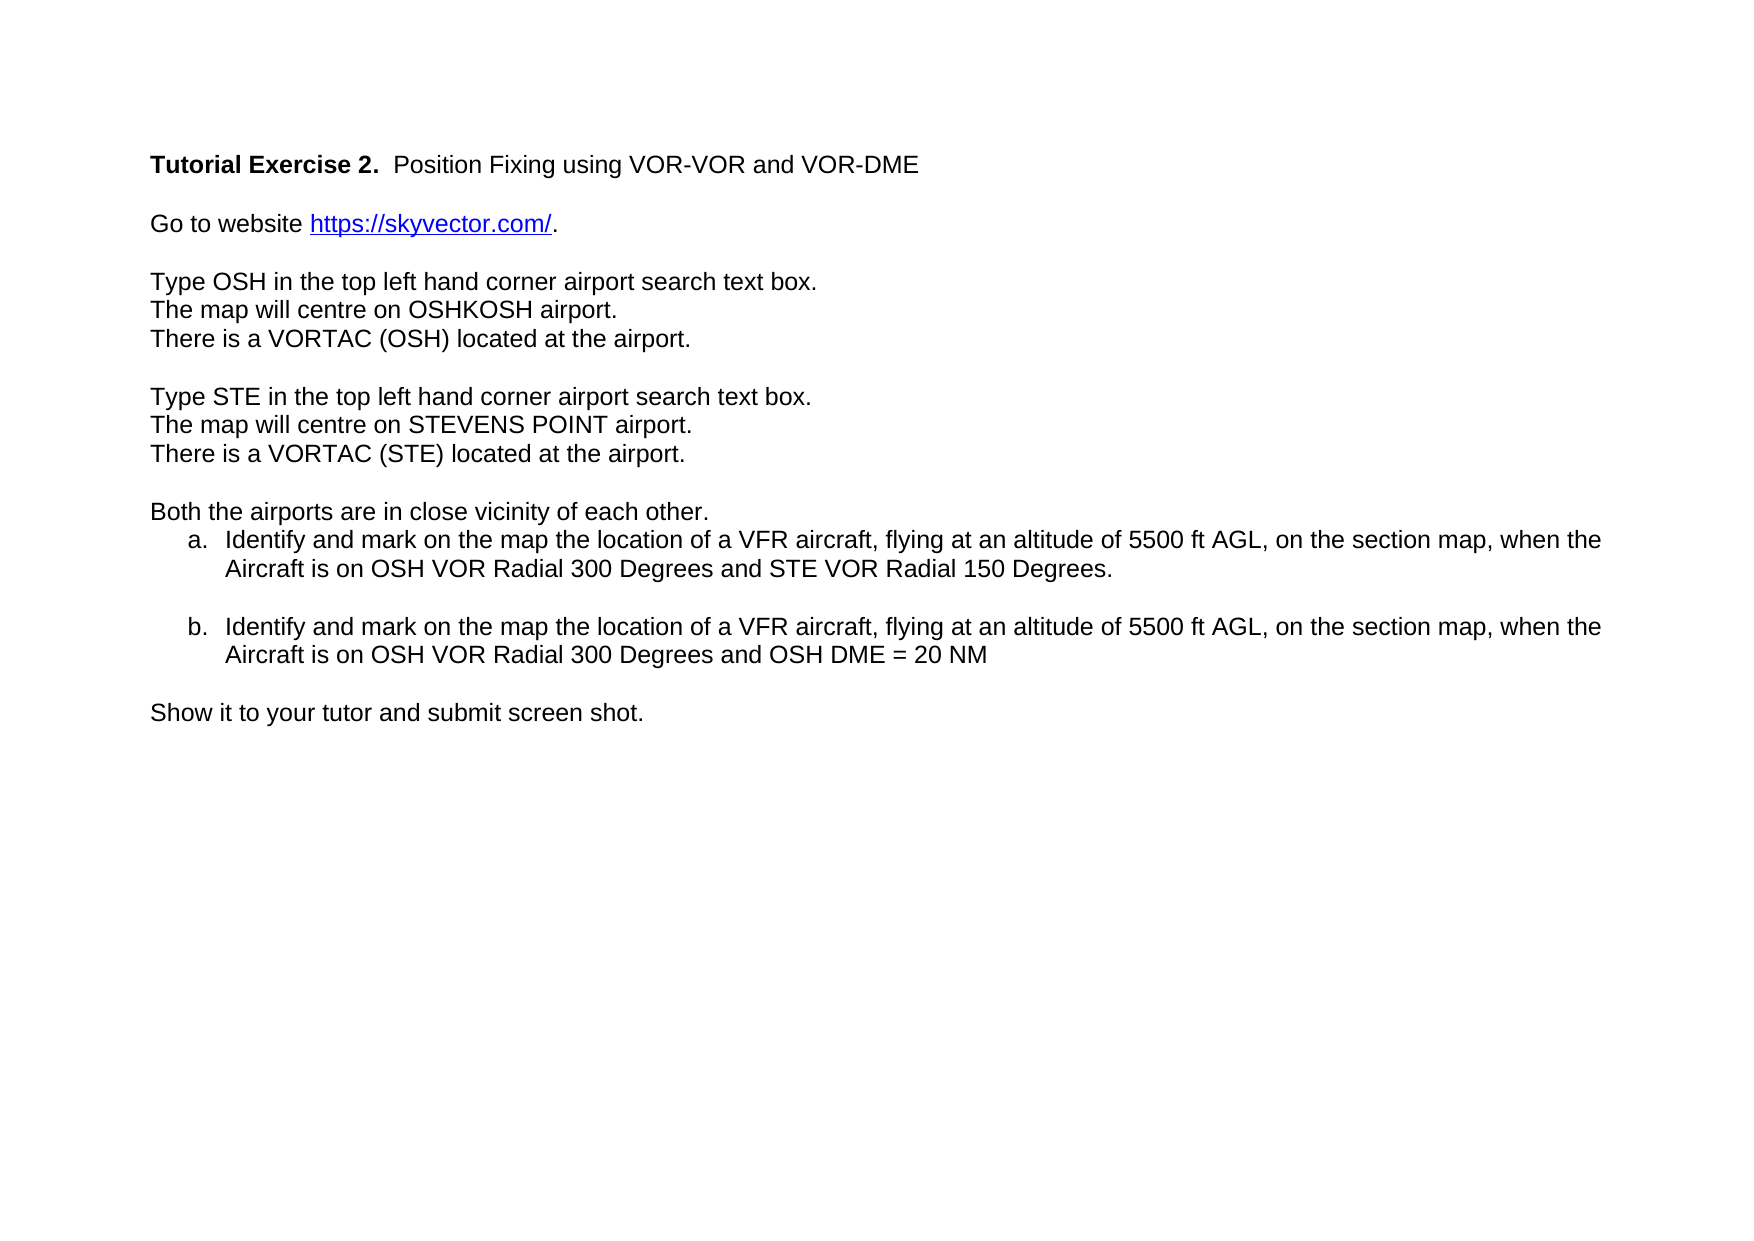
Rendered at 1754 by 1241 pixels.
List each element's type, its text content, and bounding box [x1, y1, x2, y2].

text Tutorial Exercise 2. Position Fixing using VOR-VOR and VOR-DME [150, 150, 1604, 179]
text The map will centre on STEVENS POINT airport. [150, 411, 1604, 439]
list Identify and mark on the map the location of a VFR aircraft, flying at an altitude of 5500 ft AGL, on the section map, when the Aircraft is on OSH VOR Radial 300 Degrees and OSH DME = 20 NM [187, 612, 1604, 669]
text There is a VORTAC (STE) located at the airport. [150, 439, 1604, 468]
text There is a VORTAC (OSH) located at the airport. [150, 324, 1604, 353]
text Show it to your tutor and submit screen shot. [150, 698, 1604, 727]
list Identify and mark on the map the location of a VFR aircraft, flying at an altitude of 5500 ft AGL, on the section map, when the Aircraft is on OSH VOR Radial 300 Degrees and STE VOR Radial 150 Degrees. [187, 526, 1604, 583]
text The map will centre on OSHKOSH airport. [150, 296, 1604, 324]
text Type OSH in the top left hand corner airport search text box. [150, 267, 1604, 296]
text Both the airports are in close vicinity of each other. [150, 497, 1604, 526]
text Go to website https://skyvector.com/. [150, 209, 1604, 238]
text Type STE in the top left hand corner airport search text box. [150, 382, 1604, 411]
